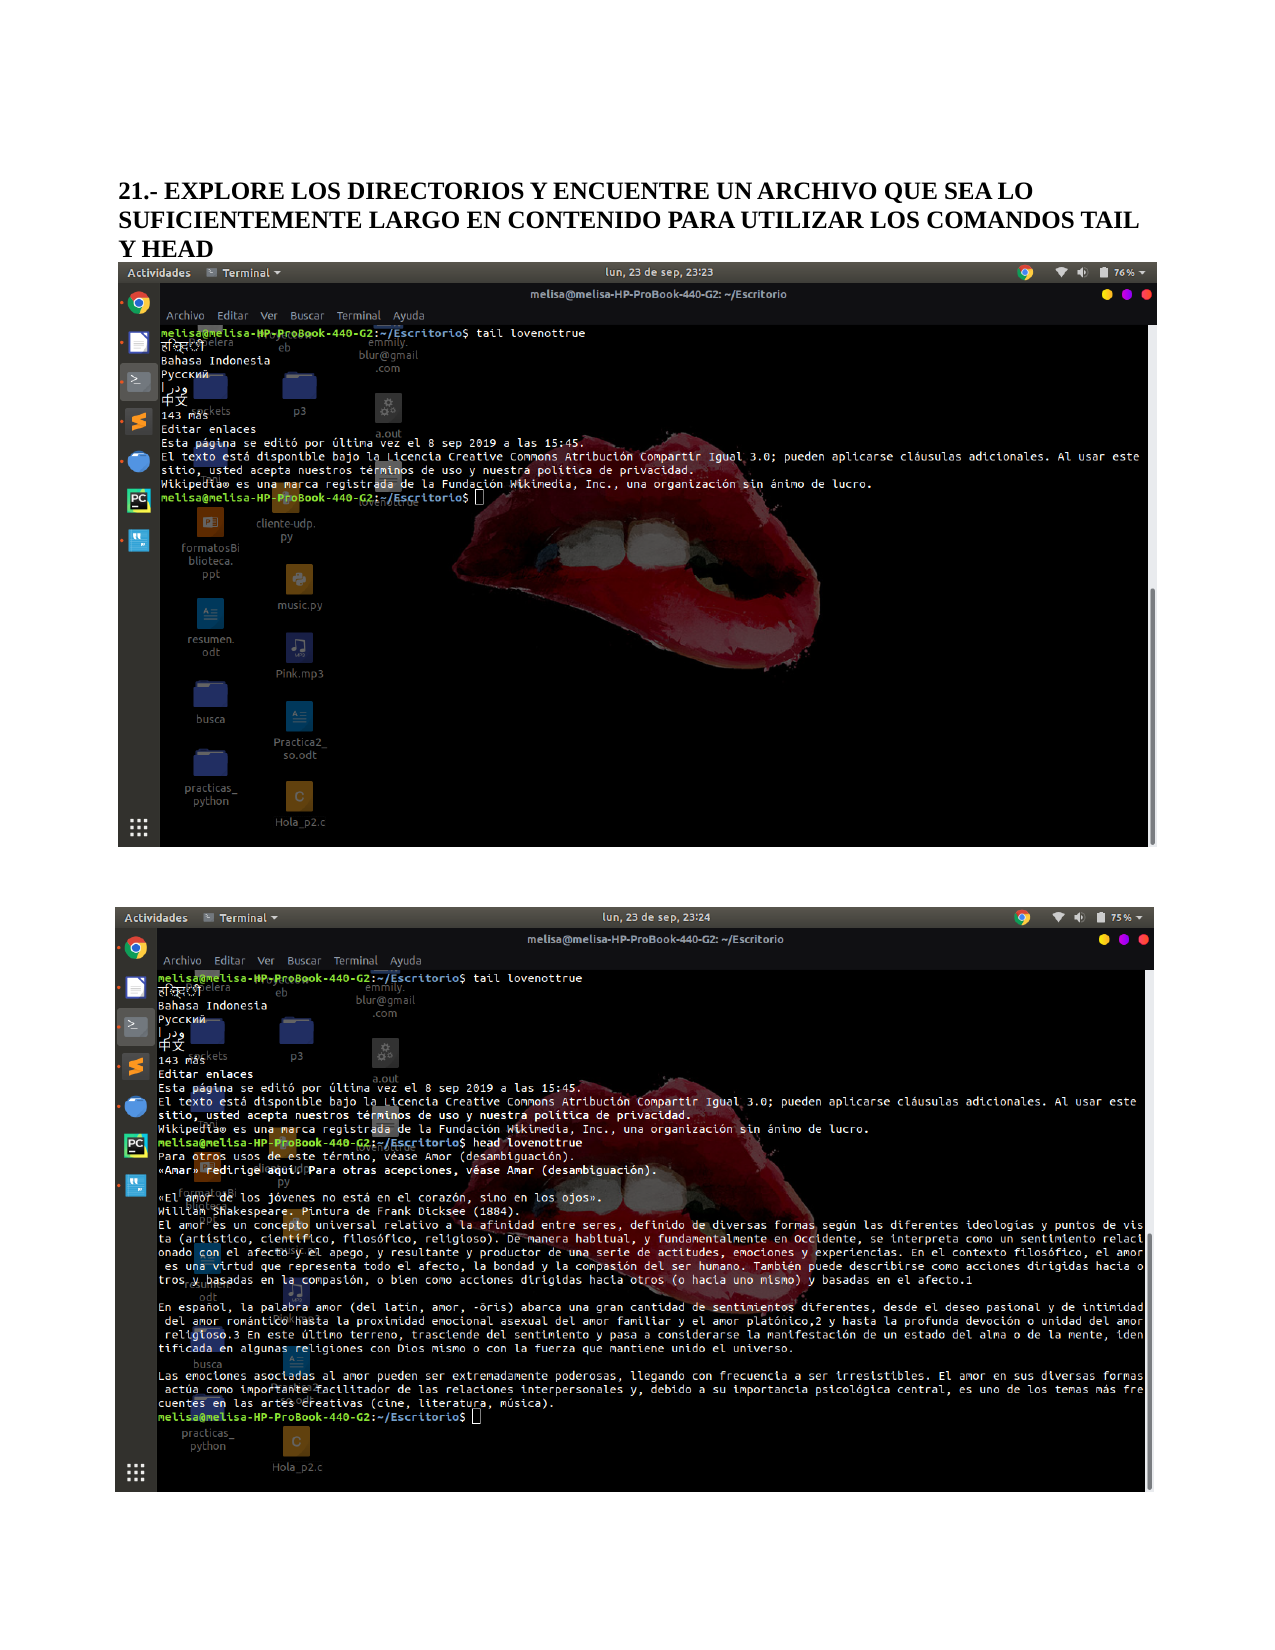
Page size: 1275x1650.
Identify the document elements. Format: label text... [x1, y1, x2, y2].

picture [118, 262, 1157, 847]
text 21.- EXPLORE LOS DIRECTORIOS Y ENCUENTRE UN ARCHIVO QUE SEA LO SUFICIENTEMENTE LARGO EN CONTENIDO PARA UTILIZAR LOS COMANDOS TAIL Y HEAD [118, 176, 1157, 262]
picture [115, 907, 1154, 1492]
